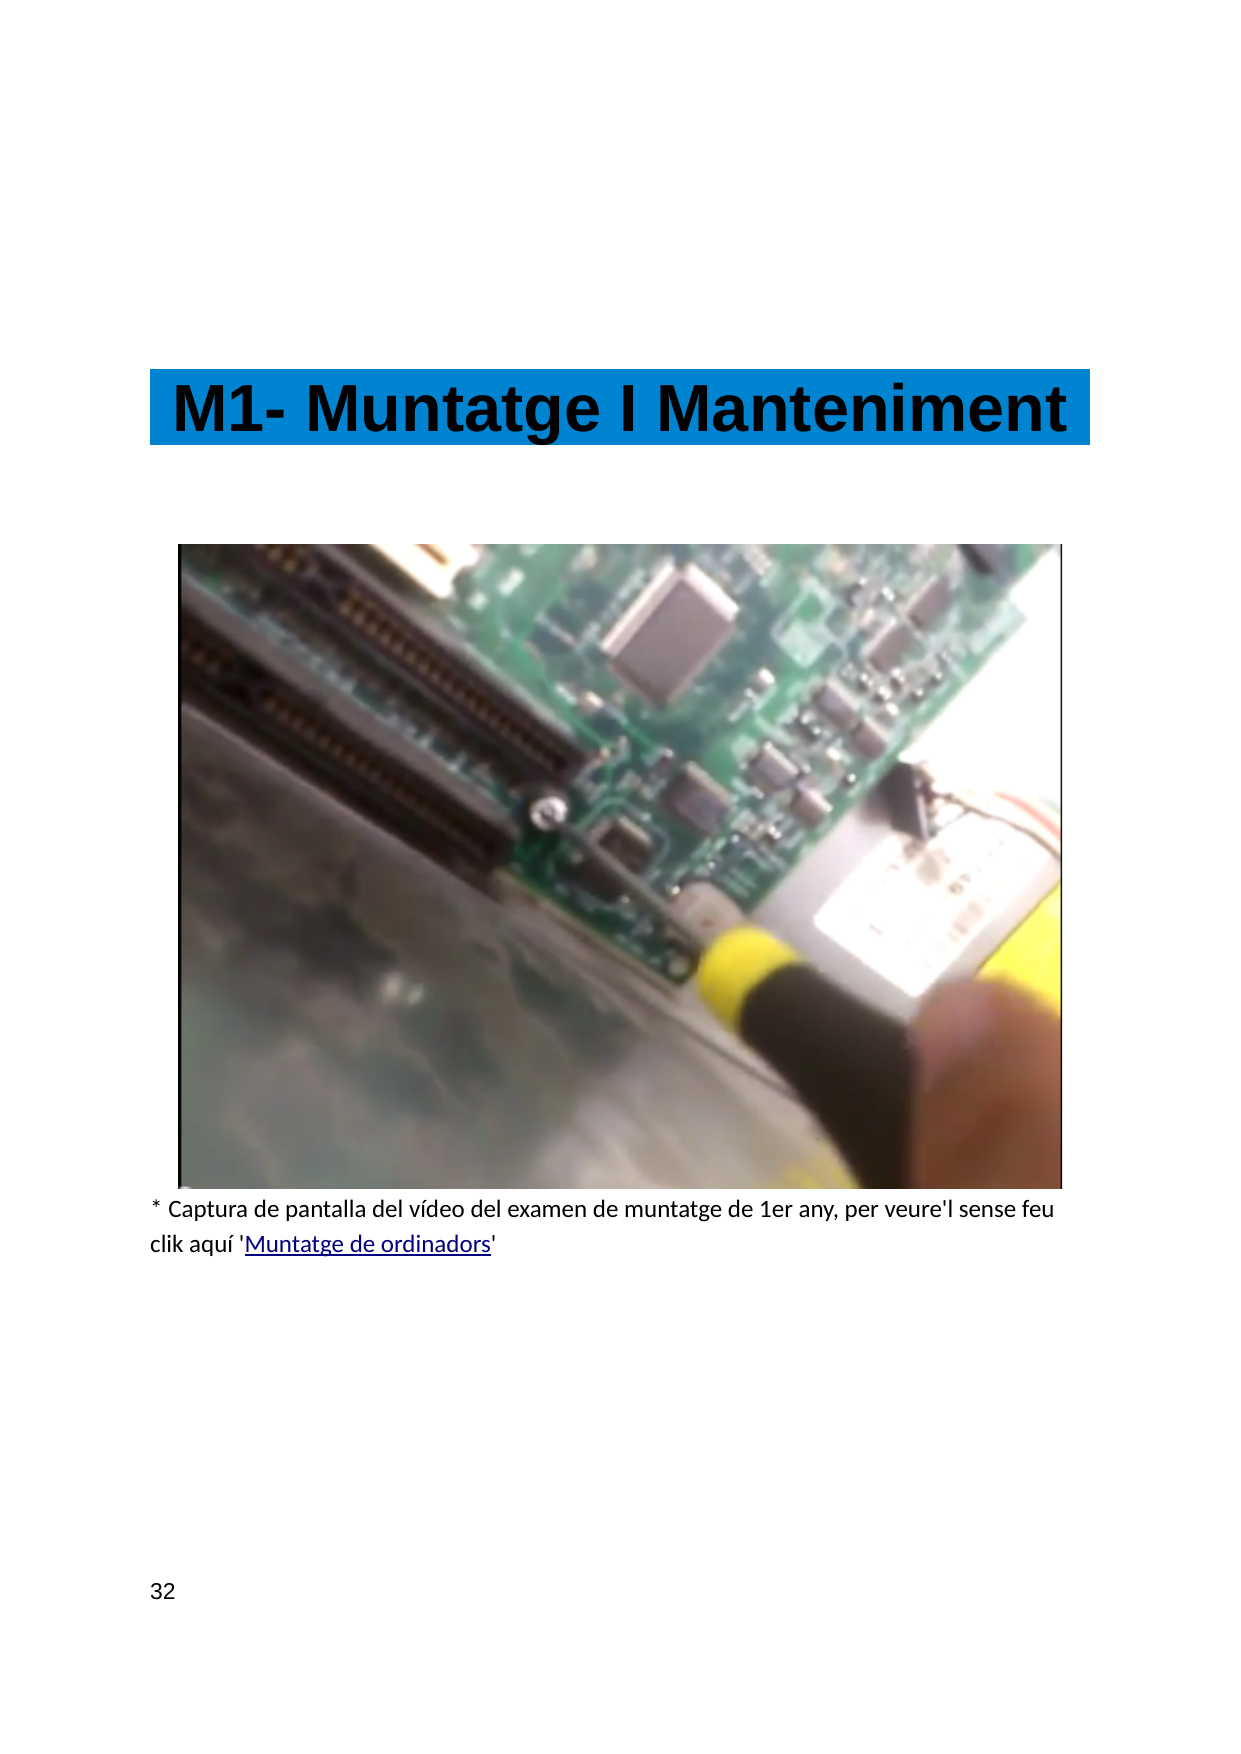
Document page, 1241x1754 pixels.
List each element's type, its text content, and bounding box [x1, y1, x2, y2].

text M1- Muntatge I Manteniment [150, 369, 1090, 445]
picture [178, 544, 1063, 1189]
text * Captura de pantalla del vídeo del examen de muntatge de 1er any, per veure'l sense feu clik aquí 'Muntatge de ordinadors' [150, 544, 1090, 1259]
